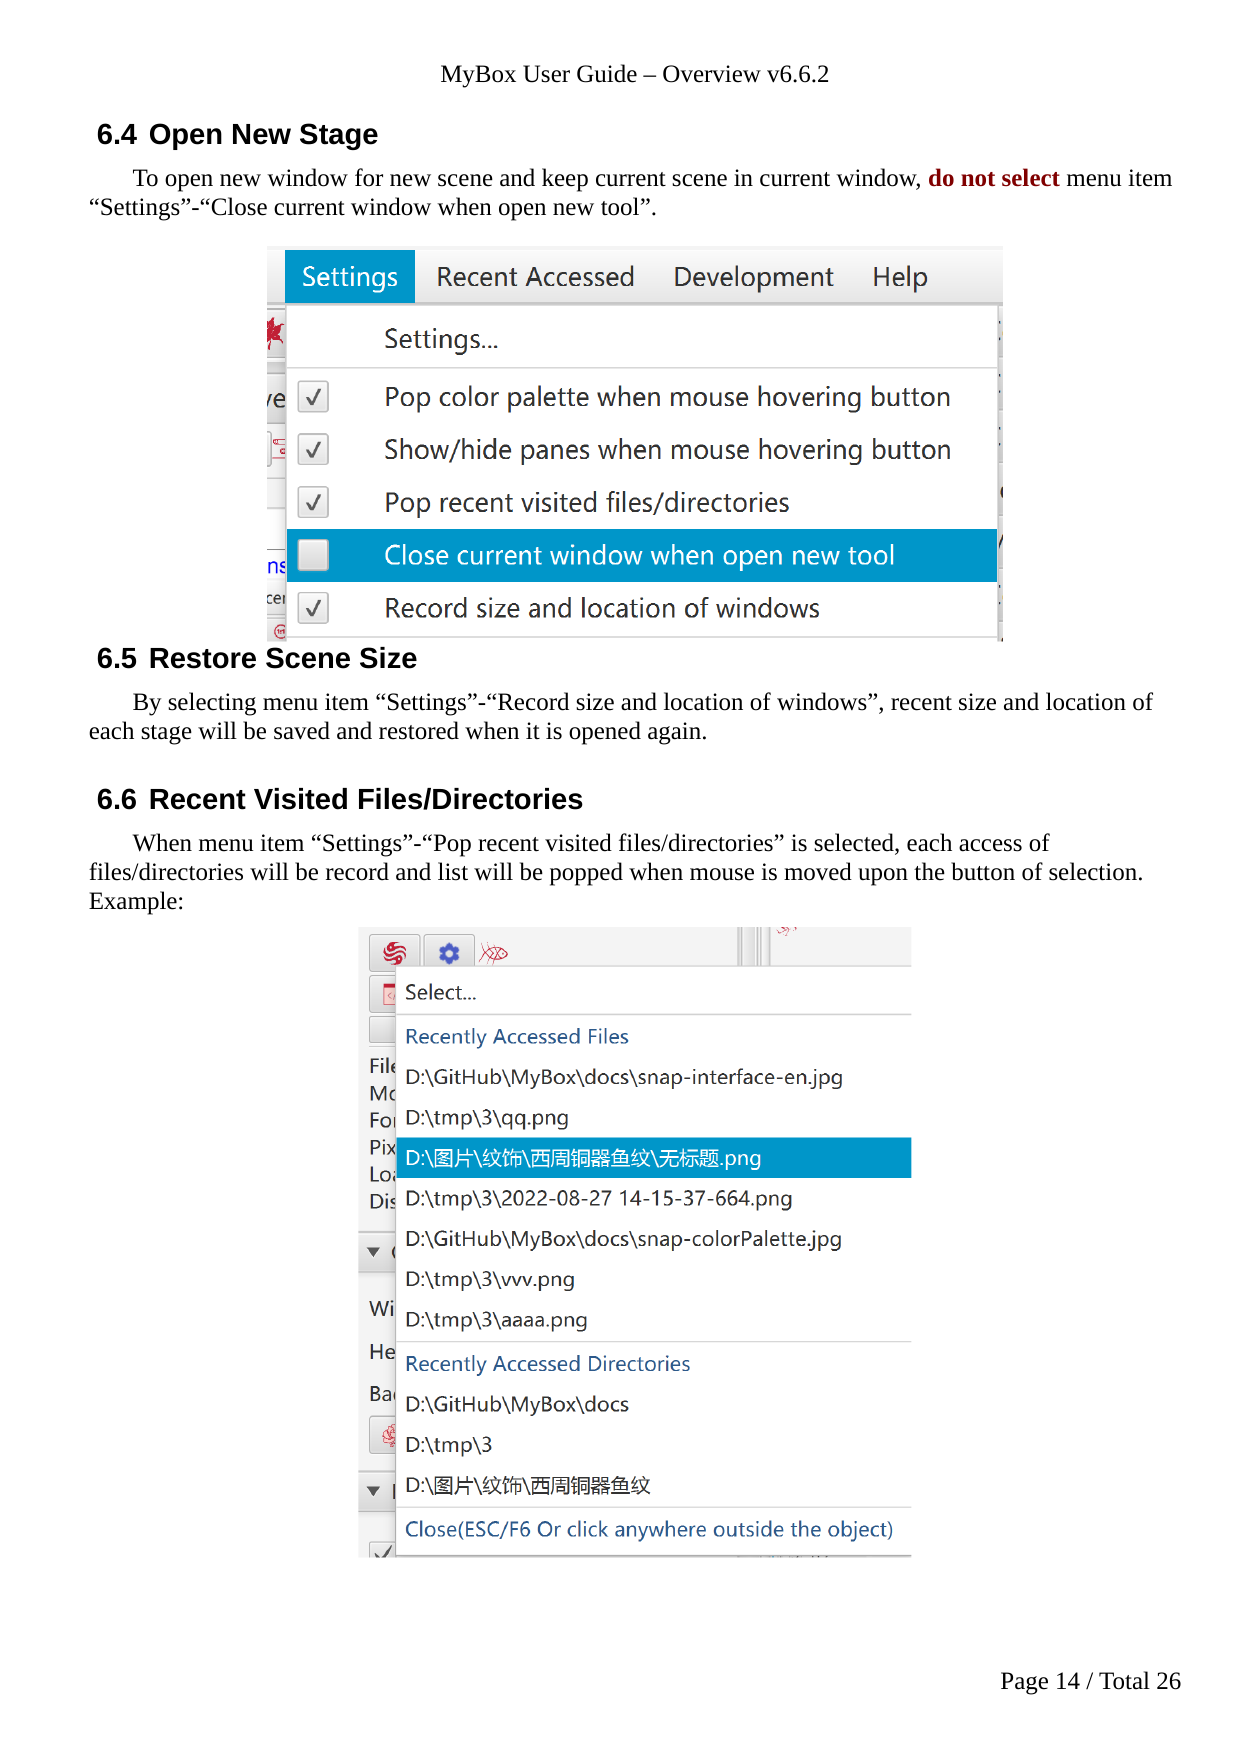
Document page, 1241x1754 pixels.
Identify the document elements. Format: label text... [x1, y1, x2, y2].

text By selecting menu item “Settings”-“Record size and location of windows”, recent size and location of each stage will be saved and restored when it is opened again. [88, 687, 1181, 745]
subtitle Open New Stage [88, 117, 1181, 151]
subtitle Restore Scene Size [88, 258, 1181, 675]
picture [358, 927, 912, 1558]
text To open new window for new scene and keep current scene in current window, do not select menu item “Settings”-“Close current window when open new tool”. [88, 163, 1181, 221]
picture [266, 233, 1003, 642]
subtitle Recent Visited Files/Directories [88, 782, 1181, 816]
text When menu item “Settings”-“Pop recent visited files/directories” is selected, each access of files/directories will be record and list will be popped when mouse is moved upon the button of selection. Example: [88, 828, 1181, 914]
